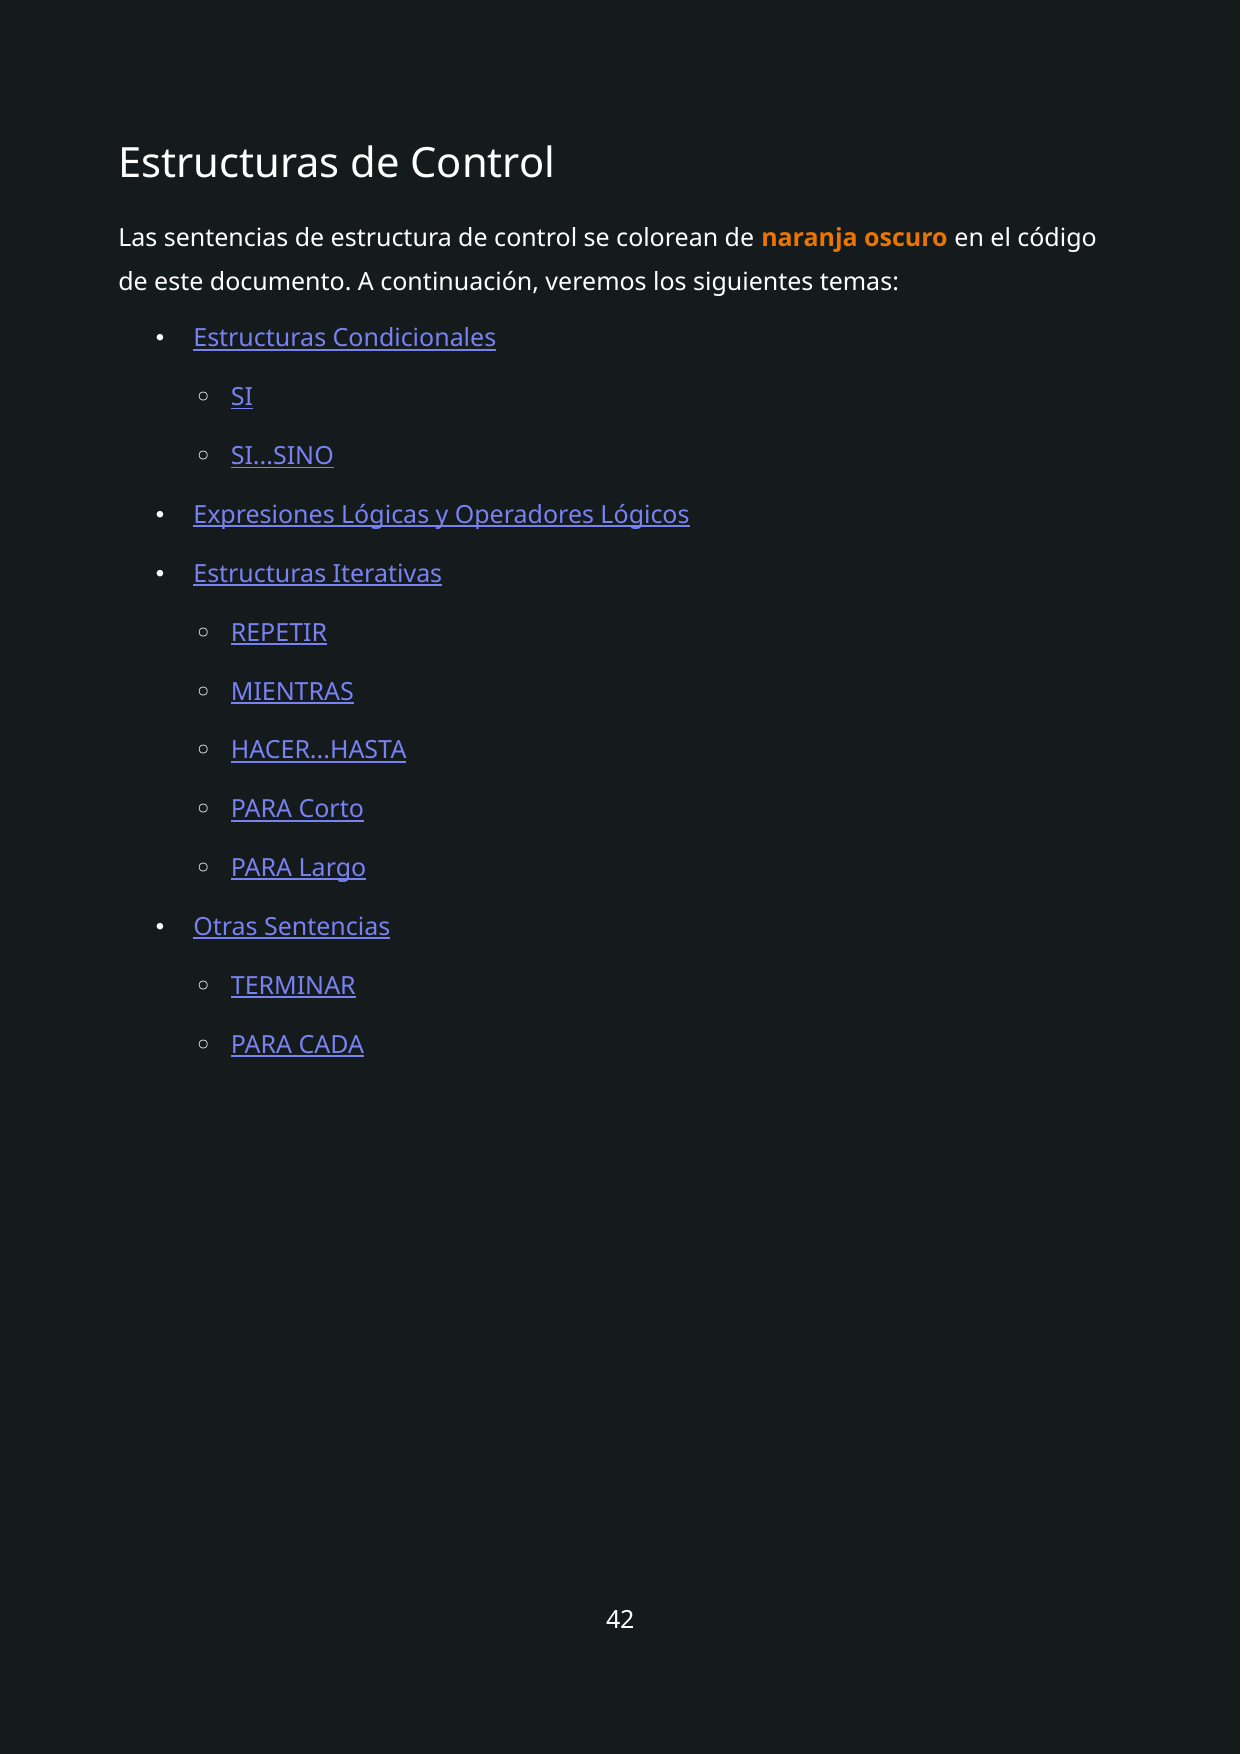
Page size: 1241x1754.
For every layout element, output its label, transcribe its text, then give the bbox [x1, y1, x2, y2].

list TERMINAR [193, 967, 1122, 1001]
list PARA Corto [193, 791, 1122, 825]
list Otras Sentencias [156, 908, 1122, 943]
list SI [193, 379, 1122, 413]
list Estructuras Iterativas [156, 555, 1122, 589]
list PARA Largo [193, 850, 1122, 884]
list HACER...HASTA [193, 732, 1122, 766]
subtitle Estructuras de Control [118, 133, 1122, 189]
list PARA CADA [193, 1026, 1122, 1060]
list SI...SINO [193, 438, 1122, 472]
list MIENTRAS [193, 673, 1122, 707]
list Estructuras Condicionales [156, 320, 1122, 354]
list REPETIR [193, 614, 1122, 648]
text Las sentencias de estructura de control se colorean de naranja oscuro en el código de este documento. A continuación, veremos los siguientes temas: [118, 220, 1122, 298]
list Expresiones Lógicas y Operadores Lógicos [156, 497, 1122, 531]
